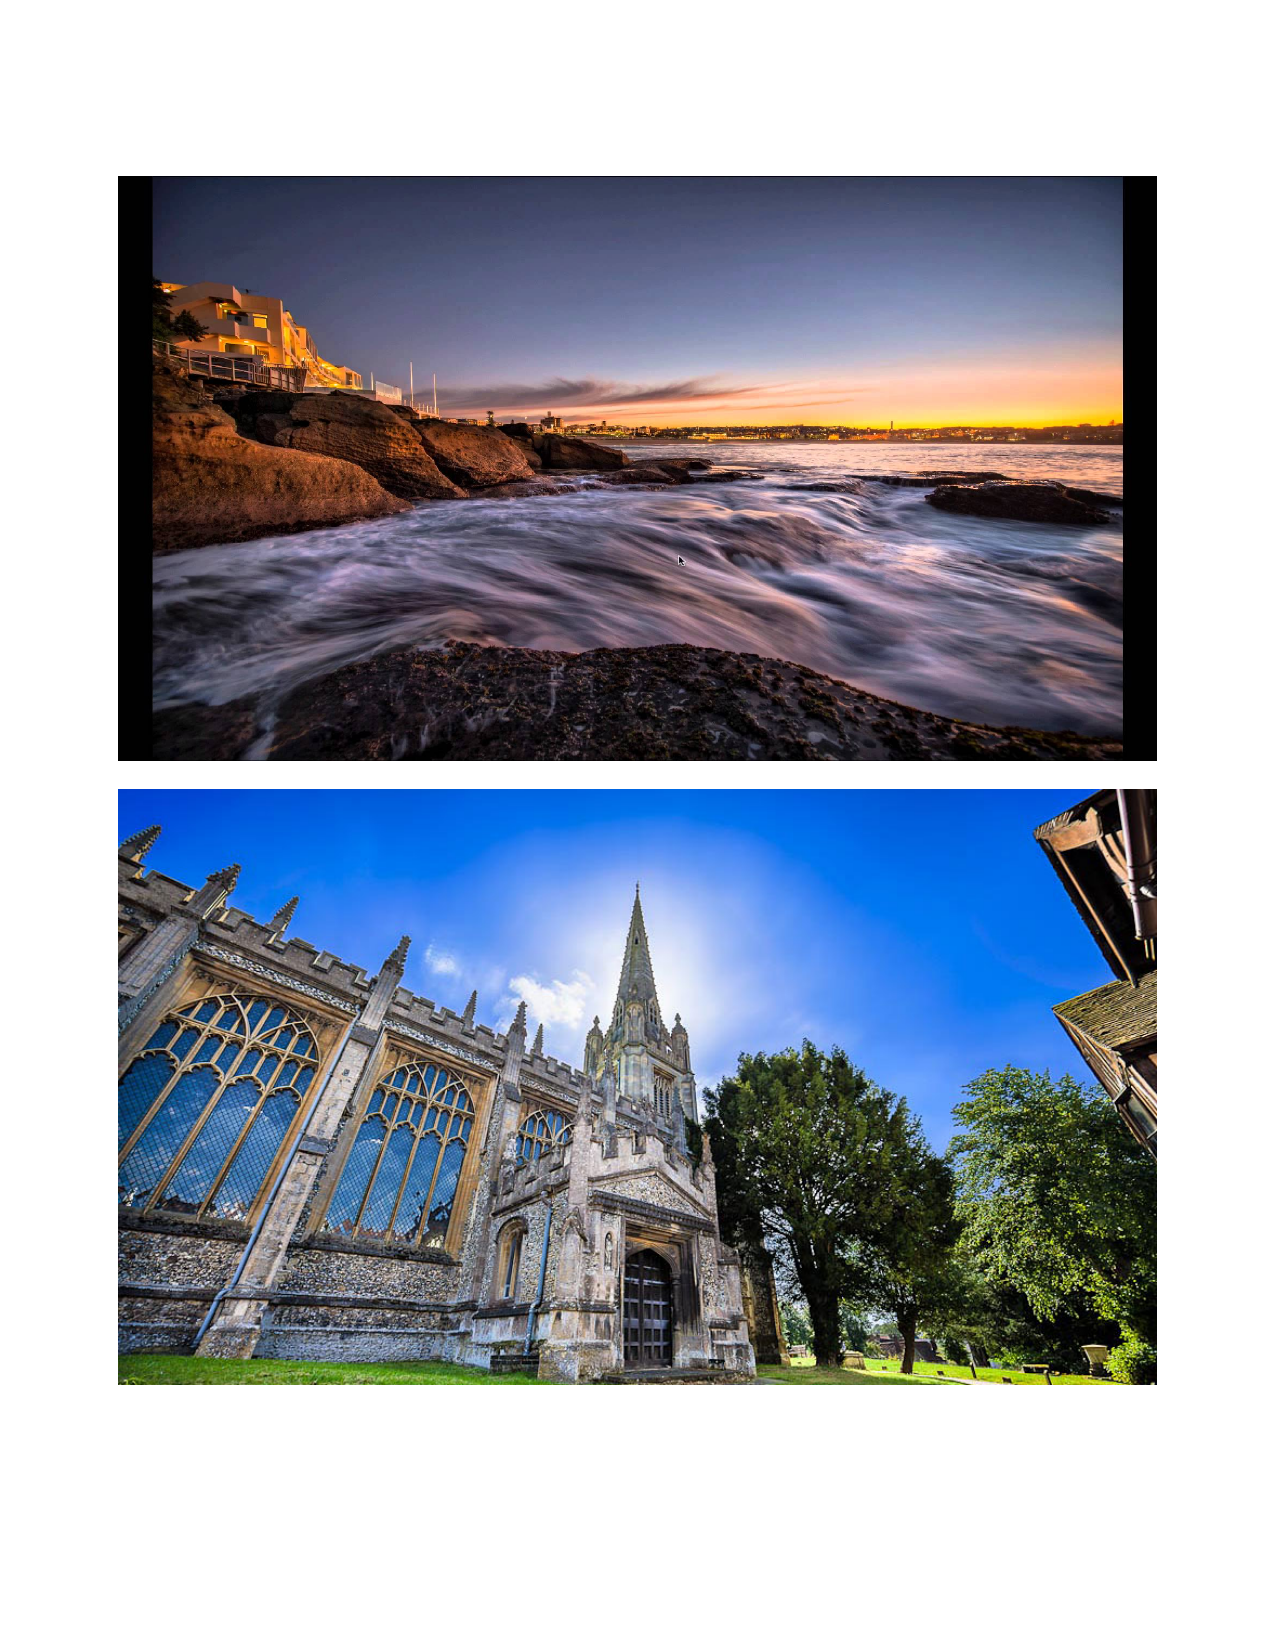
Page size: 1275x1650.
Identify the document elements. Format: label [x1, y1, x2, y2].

picture [118, 176, 1157, 761]
picture [118, 789, 1157, 1385]
